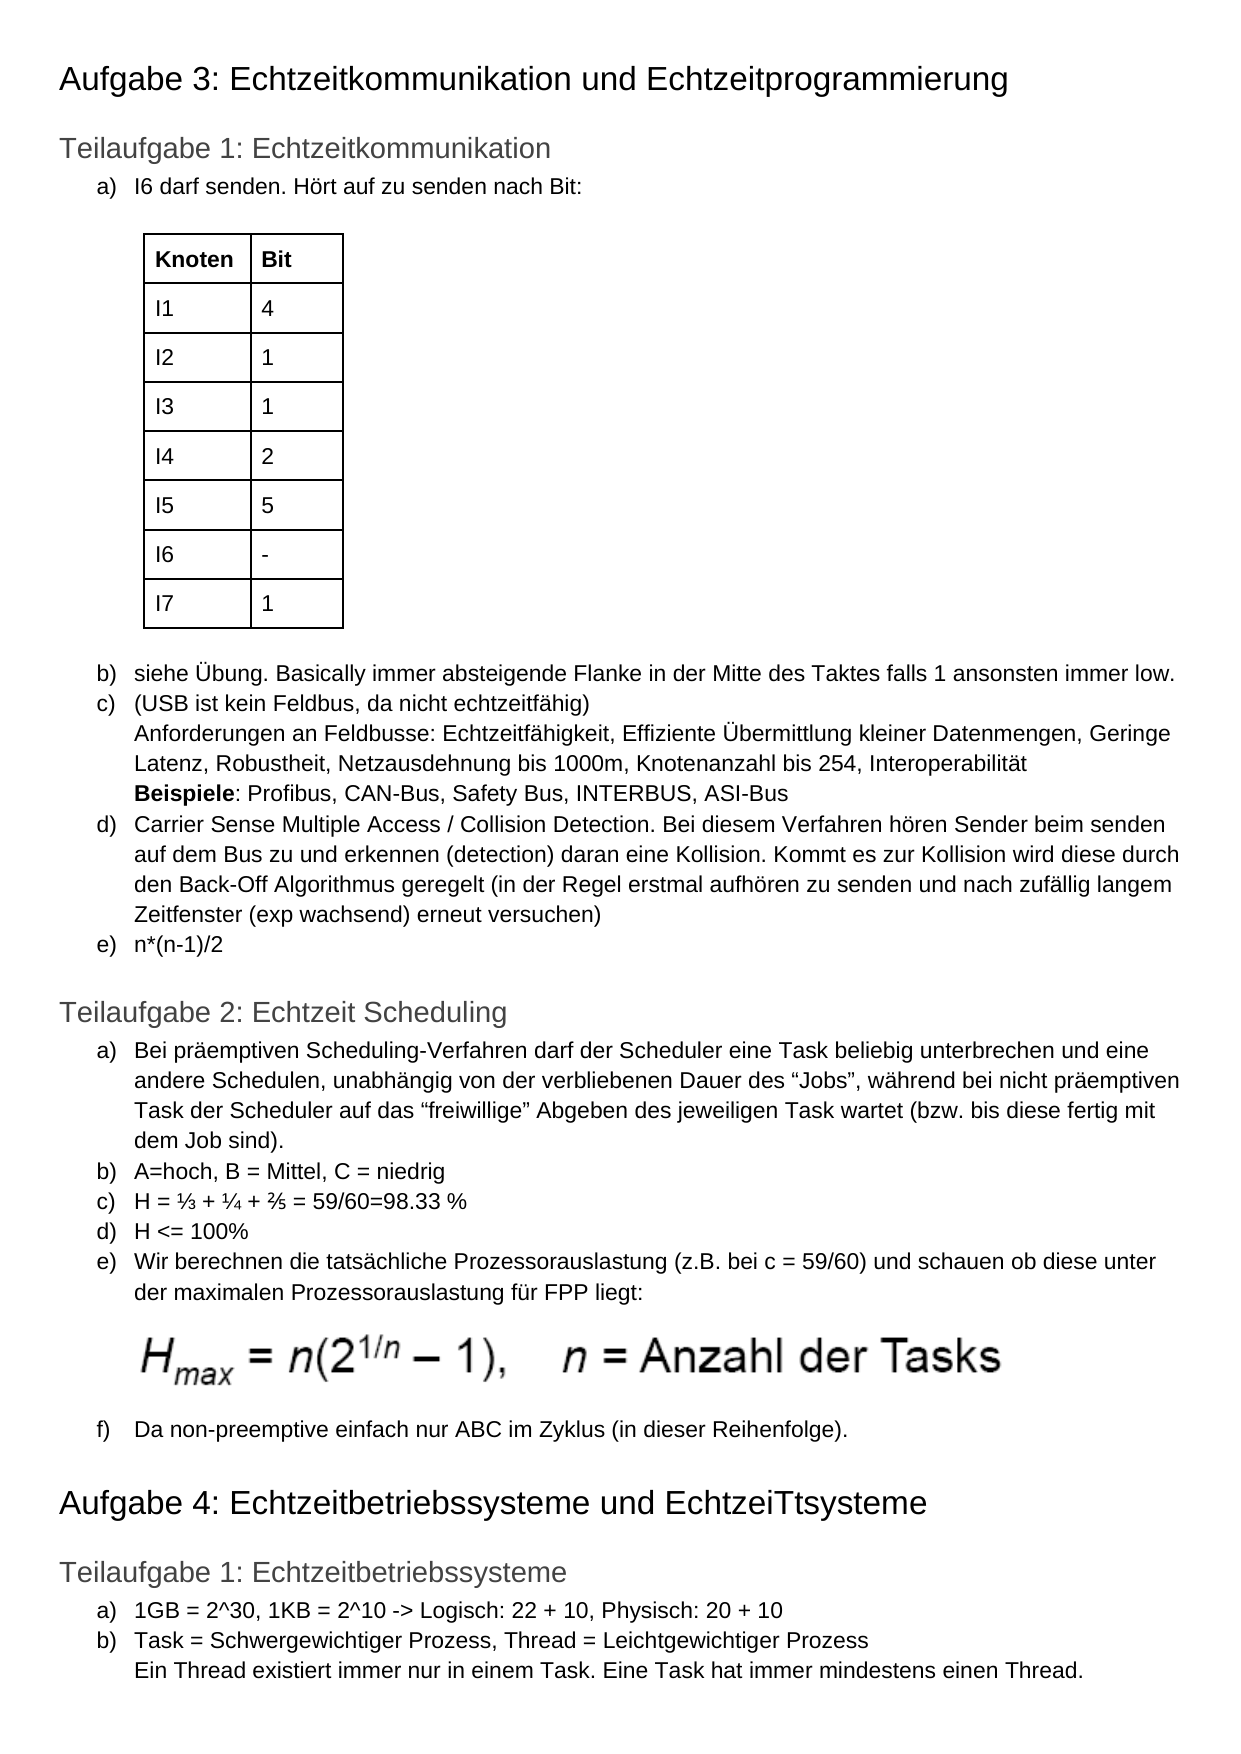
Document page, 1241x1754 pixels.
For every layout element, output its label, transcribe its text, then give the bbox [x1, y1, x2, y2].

table_cell 1 [252, 334, 342, 381]
table_cell 1 [252, 580, 342, 627]
text Ein Thread existiert immer nur in einem Task. Eine Task hat immer mindestens einen Thread. [134, 1657, 1181, 1684]
table_cell I2 [145, 334, 250, 381]
table_cell I6 [145, 531, 250, 578]
table_cell I5 [145, 481, 250, 529]
list Bei präemptiven Scheduling-Verfahren darf der Scheduler eine Task beliebig unterbrechen und eine andere Schedulen, unabhängig von der verbliebenen Dauer des “Jobs”, während bei nicht präemptiven Task der Scheduler auf das “freiwillige” Abgeben des jeweiligen Task wartet (bzw. bis diese fertig mit dem Job sind). [96, 1037, 1181, 1154]
list siehe Übung. Basically immer absteigende Flanke in der Mitte des Taktes falls 1 ansonsten immer low. [96, 659, 1181, 686]
table_cell I7 [145, 580, 250, 627]
list I6 darf senden. Hört auf zu senden nach Bit: [96, 173, 1181, 199]
table_cell I3 [145, 383, 250, 430]
subtitle Teilaufgabe 1: Echtzeitbetriebssysteme [59, 1555, 1181, 1589]
list Da non-preemptive einfach nur ABC im Zyklus (in dieser Reihenfolge). [96, 1416, 1181, 1442]
list A=hoch, B = Mittel, C = niedrig [96, 1158, 1181, 1184]
picture [133, 1308, 1014, 1412]
table_cell - [252, 531, 342, 578]
list n*(n-1)/2 [96, 931, 1181, 958]
subtitle Aufgabe 4: Echtzeitbetriebssysteme und EchtzeiTtsysteme [59, 1483, 1181, 1522]
table_cell 2 [252, 432, 342, 479]
table_cell 5 [252, 481, 342, 529]
table_cell I4 [145, 432, 250, 479]
subtitle Teilaufgabe 1: Echtzeitkommunikation [59, 131, 1181, 164]
table_header Bit [252, 235, 342, 282]
table_cell 4 [252, 284, 342, 332]
list Wir berechnen die tatsächliche Prozessorauslastung (z.B. bei c = 59/60) und schauen ob diese unter der maximalen Prozessorauslastung für FPP liegt: [96, 1248, 1181, 1305]
table_cell 1 [252, 383, 342, 430]
table_header Knoten [145, 235, 250, 282]
list H <= 100% [96, 1218, 1181, 1244]
list Task = Schwergewichtiger Prozess, Thread = Leichtgewichtiger Prozess [96, 1627, 1181, 1653]
list 1GB = 2^30, 1KB = 2^10 -> Logisch: 22 + 10, Physisch: 20 + 10 [96, 1597, 1181, 1623]
subtitle Teilaufgabe 2: Echtzeit Scheduling [59, 995, 1181, 1028]
table_cell I1 [145, 284, 250, 332]
list (USB ist kein Feldbus, da nicht echtzeitfähig) Anforderungen an Feldbusse: Echtzeitfähigkeit, Effiziente Übermittlung kleiner Datenmengen, Geringe Latenz, Robustheit, Netzausdehnung bis 1000m, Knotenanzahl bis 254, Interoperabilität Beispiele: Profibus, CAN-Bus, Safety Bus, INTERBUS, ASI-Bus [96, 690, 1181, 807]
subtitle Aufgabe 3: Echtzeitkommunikation und Echtzeitprogrammierung [59, 59, 1181, 97]
list H = ⅓ + ¼ + ⅖ = 59/60=98.33 % [96, 1188, 1181, 1214]
list Carrier Sense Multiple Access / Collision Detection. Bei diesem Verfahren hören Sender beim senden auf dem Bus zu und erkennen (detection) daran eine Kollision. Kommt es zur Kollision wird diese durch den Back-Off Algorithmus geregelt (in der Regel erstmal aufhören zu senden und nach zufällig langem Zeitfenster (exp wachsend) erneut versuchen) [96, 811, 1181, 927]
